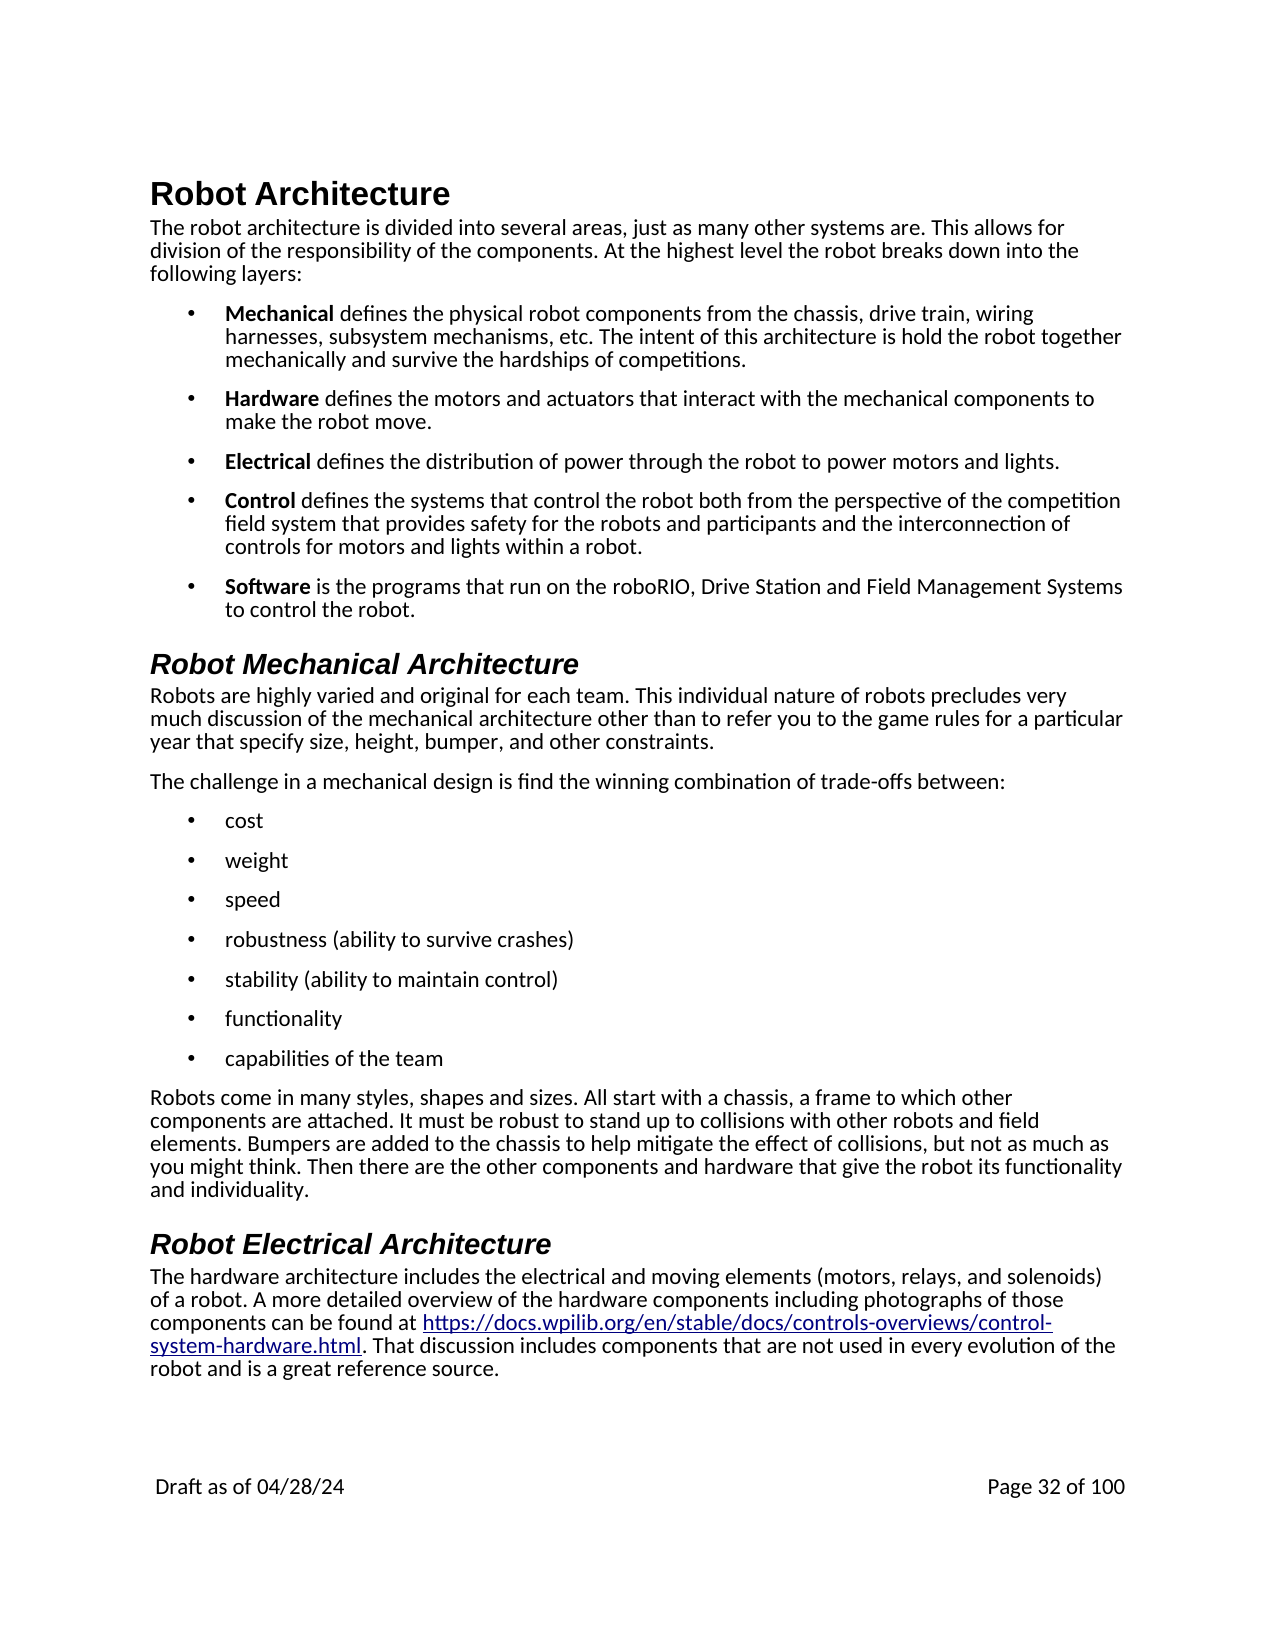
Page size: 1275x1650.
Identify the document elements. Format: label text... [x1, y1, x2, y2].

subtitle Robot Mechanical Architecture [150, 648, 1125, 680]
list functionality [187, 1009, 1125, 1032]
text The hardware architecture includes the electrical and moving elements (motors, relays, and solenoids) of a robot. A more detailed overview of the hardware components including photographs of those components can be found at https://docs.wpilib.org/en/stable/docs/controls-overviews/control-system-hardware.html. That discussion includes components that are not used in every evolution of the robot and is a great reference source. [150, 1267, 1125, 1382]
list cost [187, 812, 1125, 834]
list speed [187, 891, 1125, 914]
list weight [187, 851, 1125, 874]
subtitle Robot Architecture [150, 175, 1125, 212]
list Hardware defines the motors and actuators that interact with the mechanical components to make the robot move. [187, 389, 1125, 435]
text Robots come in many styles, shapes and sizes. All start with a chassis, a frame to which other components are attached. It must be robust to stand up to collisions with other robots and field elements. Bumpers are added to the chassis to help mitigate the effect of collisions, but not as much as you might think. Then there are the other components and hardware that give the robot its functionality and individuality. [150, 1089, 1125, 1203]
list Mechanical defines the physical robot components from the chassis, drive train, wiring harnesses, subsystem mechanisms, etc. The intent of this architecture is hold the robot together mechanically and survive the hardships of competitions. [187, 304, 1125, 373]
list stability (ability to maintain control) [187, 970, 1125, 993]
subtitle Robot Electrical Architecture [150, 1228, 1125, 1261]
text The challenge in a mechanical design is find the winning combination of trade-offs between: [150, 772, 1125, 795]
list Electrical defines the distribution of power through the robot to power motors and lights. [187, 452, 1125, 475]
list robustness (ability to survive crashes) [187, 930, 1125, 953]
text The robot architecture is divided into several areas, just as many other systems are. This allows for division of the responsibility of the components. At the highest level the robot breaks down into the following layers: [150, 218, 1125, 287]
text Robots are highly varied and original for each team. This individual nature of robots precludes very much discussion of the mechanical architecture other than to refer you to the game rules for a particular year that specify size, height, bumper, and other constraints. [150, 687, 1125, 755]
list capabilities of the team [187, 1049, 1125, 1072]
list Control defines the systems that control the robot both from the perspective of the competition field system that provides safety for the robots and participants and the interconnection of controls for motors and lights within a robot. [187, 491, 1125, 560]
list Software is the programs that run on the roboRIO, Drive Station and Field Management Systems to control the robot. [187, 577, 1125, 623]
